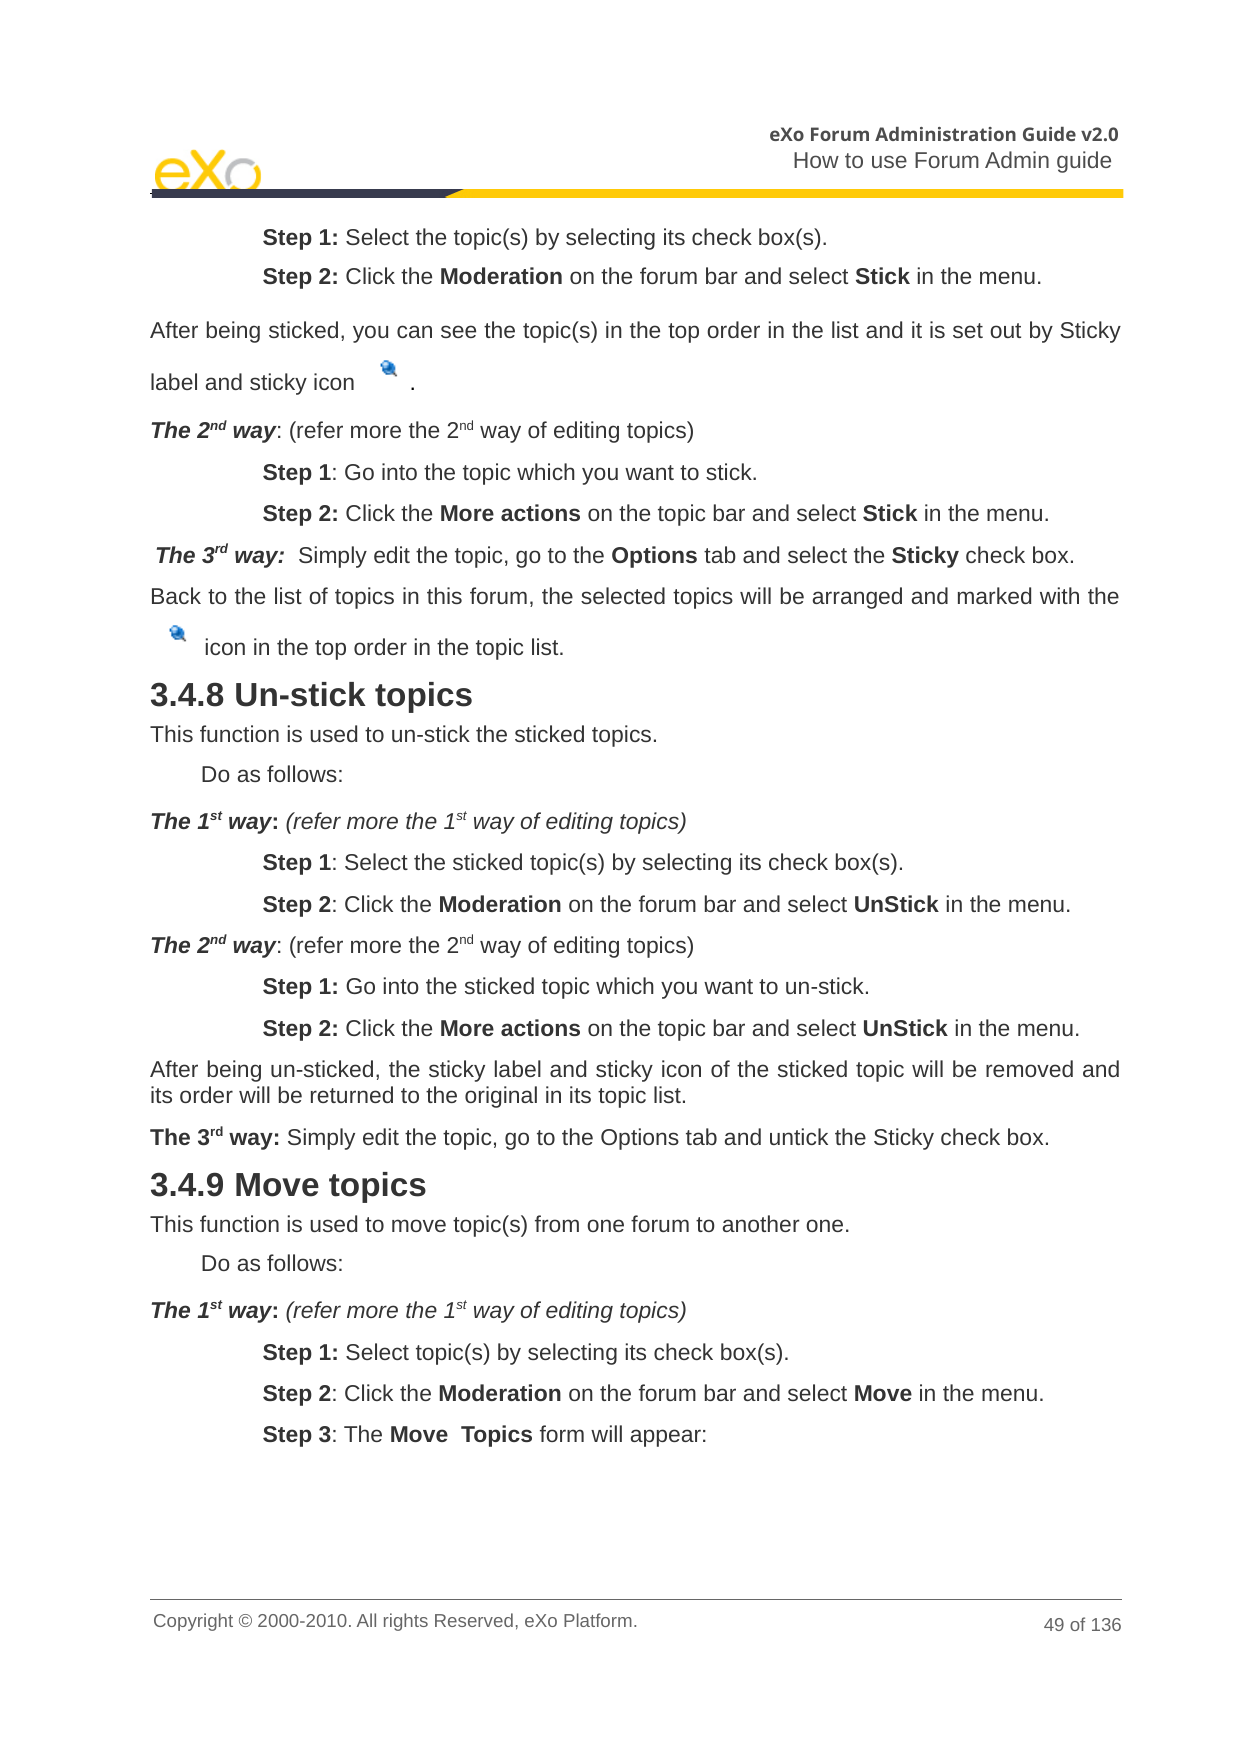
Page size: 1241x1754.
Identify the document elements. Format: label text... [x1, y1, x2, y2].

text The 2nd way: (refer more the 2nd way of editing topics) [150, 932, 1122, 958]
picture [368, 351, 402, 383]
list Step 1: Select topic(s) by selecting its check box(s). [225, 1339, 1122, 1365]
list Step 3: The Move Topics form will appear: [225, 1421, 1122, 1448]
list Step 1: Select the sticked topic(s) by selecting its check box(s). [225, 849, 1122, 876]
text After being un-sticked, the sticky label and sticky icon of the sticked topic will be removed and its order will be returned to the original in its topic list. [150, 1056, 1122, 1109]
text This function is used to move topic(s) from one forum to another one. [150, 1211, 1122, 1237]
list Step 1: Go into the sticked topic which you want to un-stick. [225, 973, 1122, 999]
picture [157, 616, 191, 648]
text Do as follows: [150, 761, 1122, 787]
text The 2nd way: (refer more the 2nd way of editing topics) [150, 417, 1122, 444]
list Step 2: Click the Moderation on the forum bar and select Move in the menu. [225, 1380, 1122, 1406]
text This function is used to un-stick the sticked topics. [150, 721, 1122, 748]
list Step 2: Click the More actions on the topic bar and select Stick in the menu. [225, 500, 1122, 527]
text The 3rd way: Simply edit the topic, go to the Options tab and untick the Sticky check box. [150, 1124, 1122, 1150]
text Back to the list of topics in this forum, the selected topics will be arranged and marked with the icon in the top order in the topic list. [150, 583, 1122, 660]
list Step 2: Click the Moderation on the forum bar and select Stick in the menu. [225, 263, 1122, 289]
text The 1st way: (refer more the 1st way of editing topics) [150, 808, 1122, 834]
list The 3rd way: Simply edit the topic, go to the Options tab and select the Sticky check box. [117, 542, 1122, 568]
subtitle Move topics [150, 1165, 1122, 1203]
text Do as follows: [150, 1250, 1122, 1277]
list Step 1: Select the topic(s) by selecting its check box(s). [225, 223, 1122, 250]
subtitle Un-stick topics [150, 675, 1122, 714]
picture [151, 149, 1124, 198]
text After being sticked, you can see the topic(s) in the top order in the list and it is set out by Sticky label and sticky icon . [150, 317, 1122, 395]
list Step 2: Click the More actions on the topic bar and select UnStick in the menu. [225, 1014, 1122, 1041]
text The 1st way: (refer more the 1st way of editing topics) [150, 1297, 1122, 1324]
list Step 2: Click the Moderation on the forum bar and select UnStick in the menu. [225, 891, 1122, 917]
list Step 1: Go into the topic which you want to stick. [225, 459, 1122, 485]
